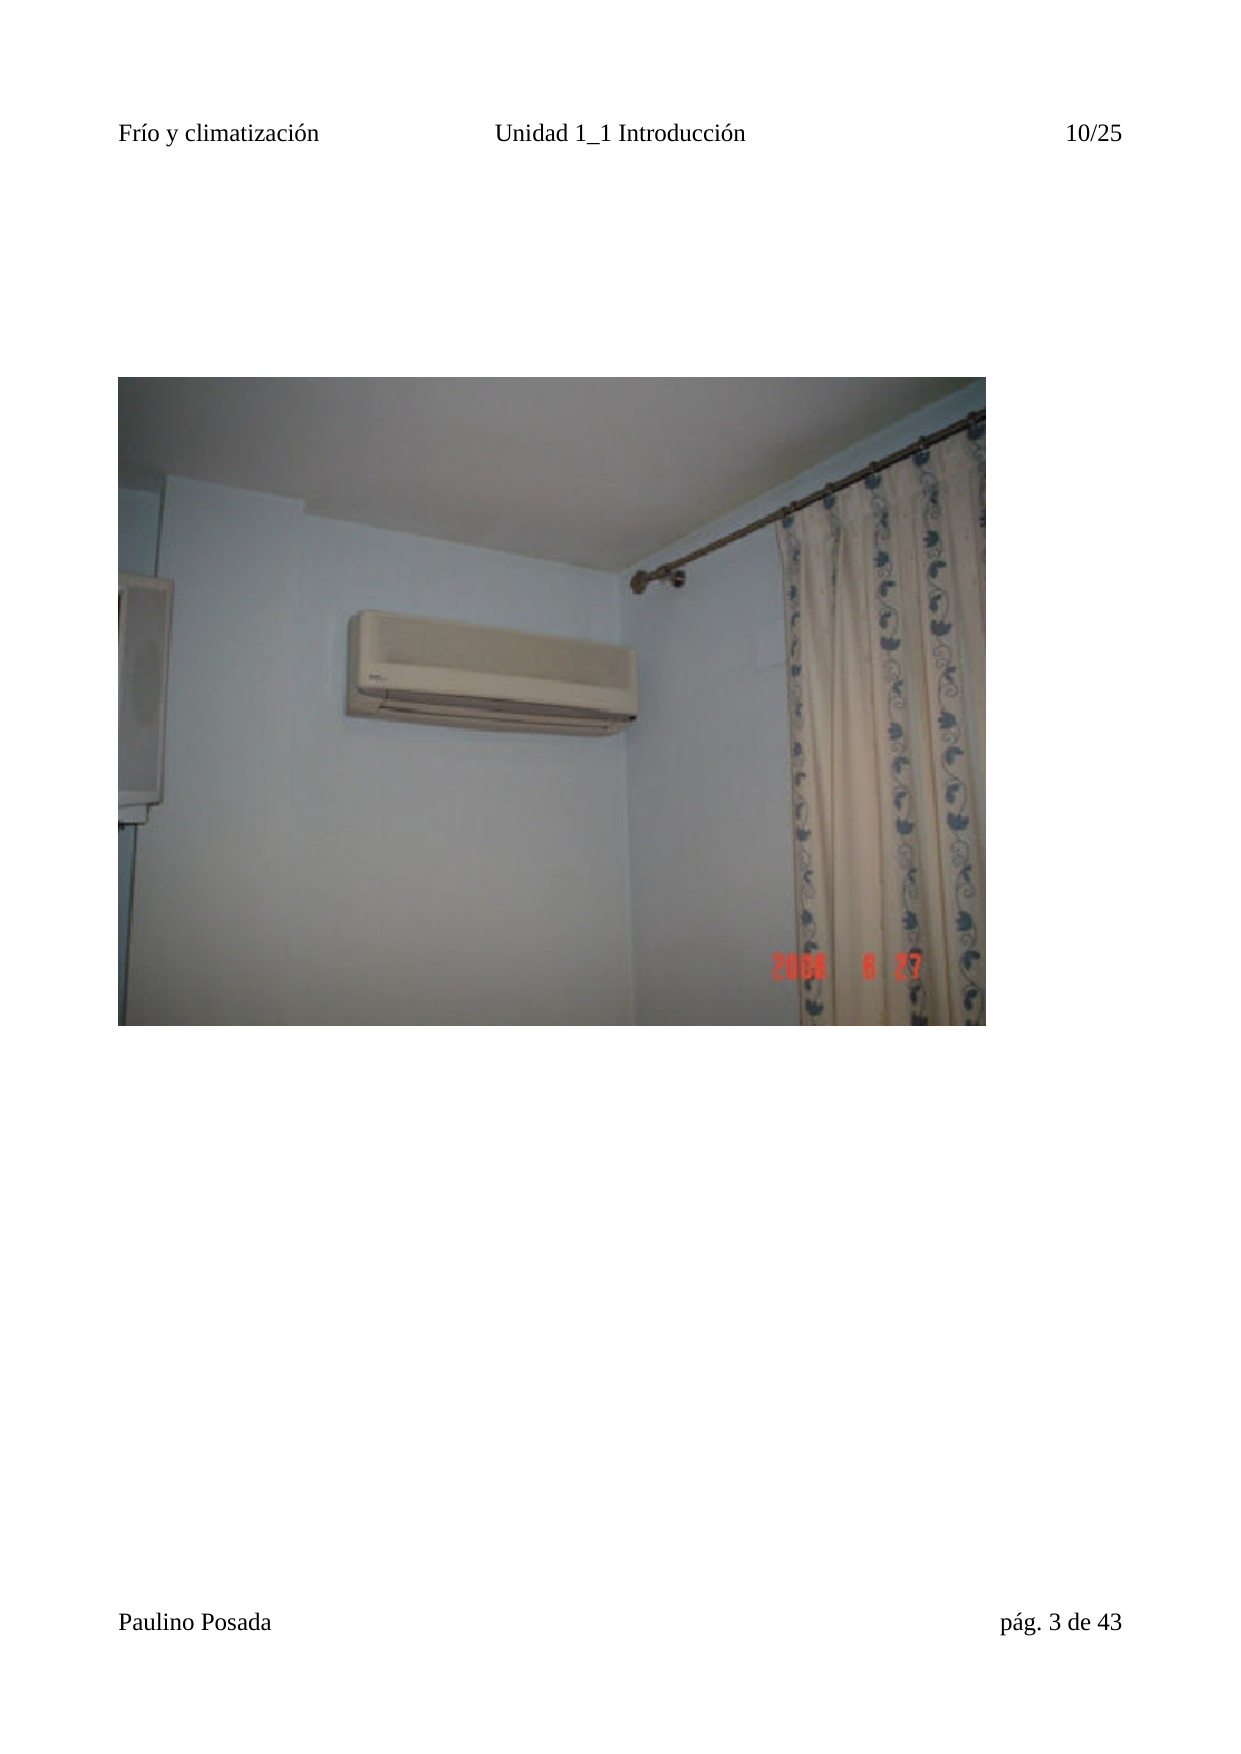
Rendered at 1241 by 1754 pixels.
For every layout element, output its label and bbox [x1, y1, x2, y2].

picture [118, 377, 986, 1026]
